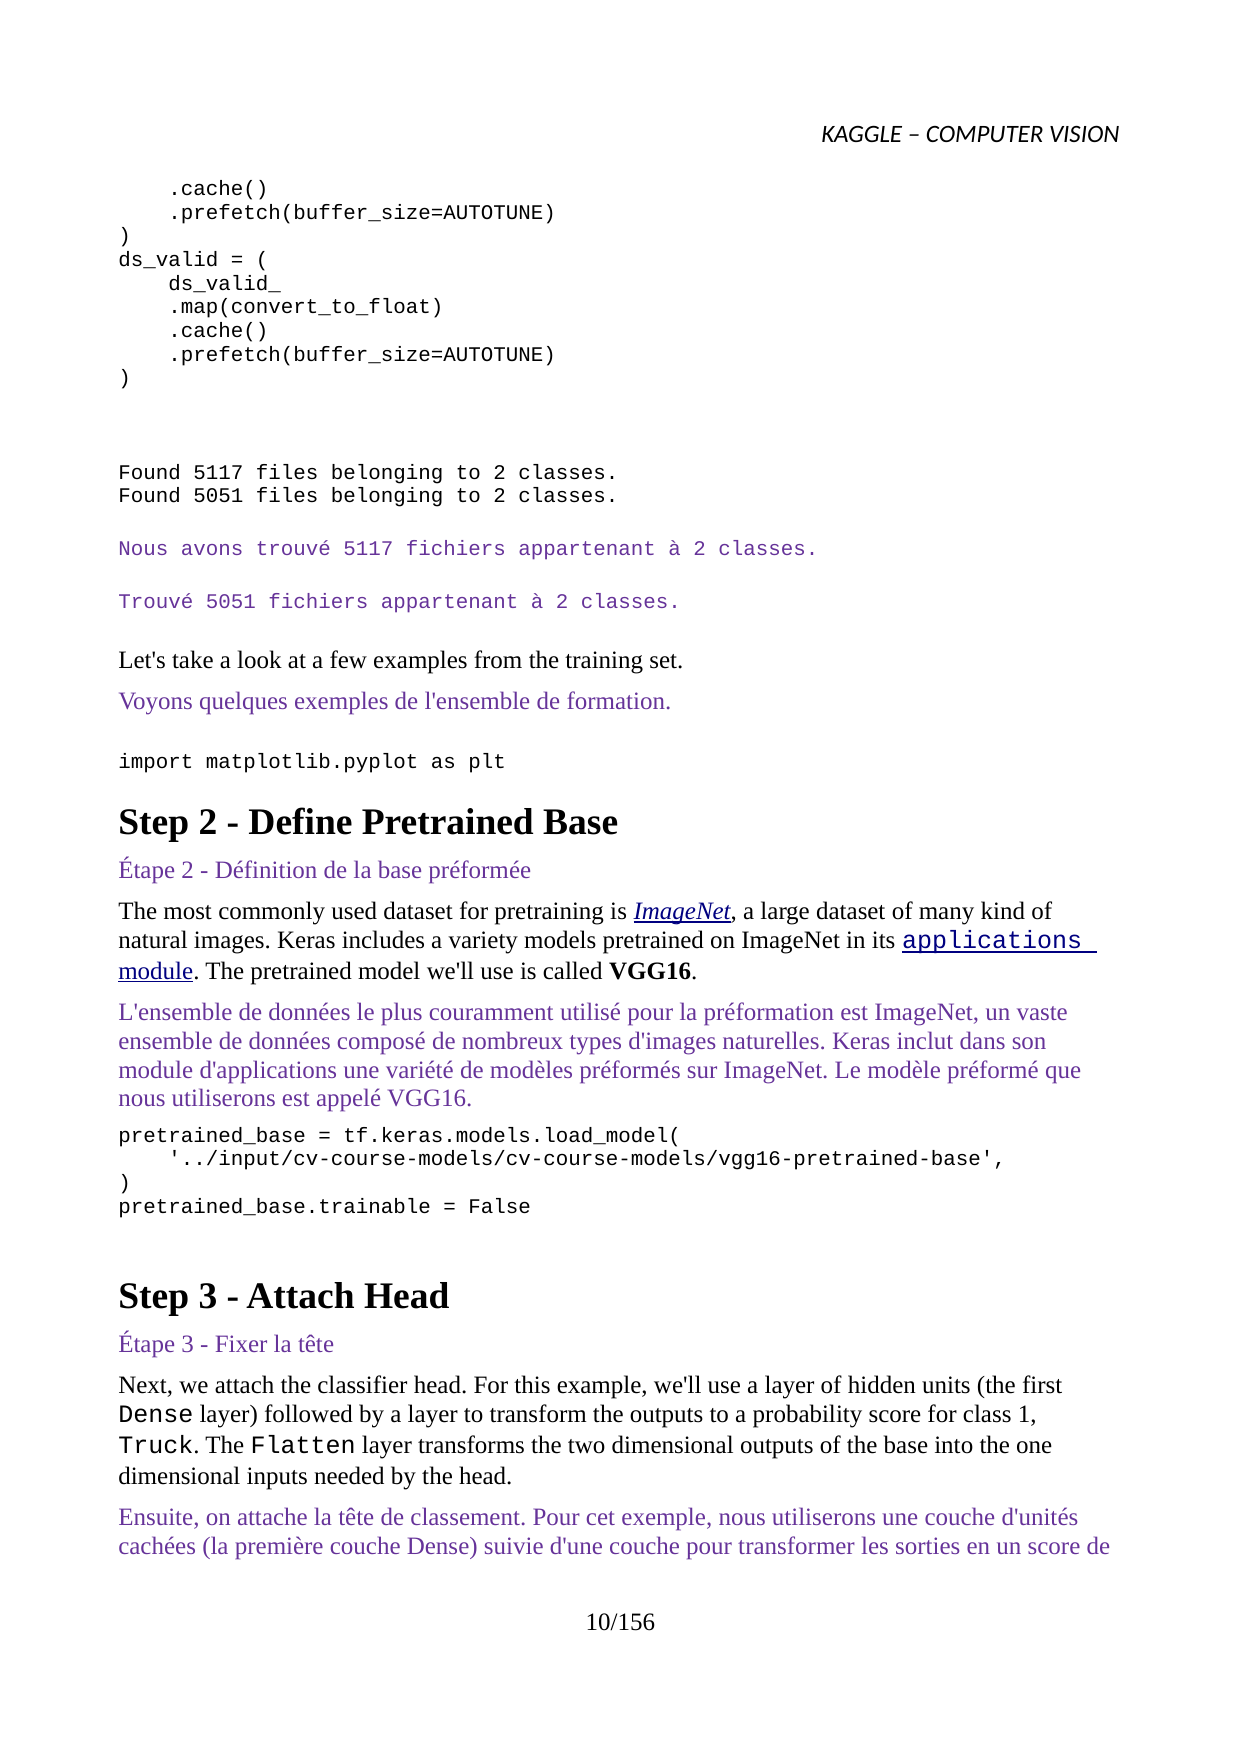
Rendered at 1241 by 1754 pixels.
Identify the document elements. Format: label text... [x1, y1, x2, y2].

subtitle Step 3 - Attach Head [118, 1274, 1122, 1317]
text Ensuite, on attache la tête de classement. Pour cet exemple, nous utiliserons une couche d'unités cachées (la première couche Dense) suivie d'une couche pour transformer les sorties en un score de [118, 1502, 1122, 1560]
text Found 5051 files belonging to 2 classes. [118, 485, 1122, 509]
text Nous avons trouvé 5117 fichiers appartenant à 2 classes. [118, 538, 1122, 562]
text .prefetch(buffer_size=AUTOTUNE) [118, 344, 1122, 367]
text ) [118, 1172, 1122, 1196]
text L'ensemble de données le plus couramment utilisé pour la préformation est ImageNet, un vaste ensemble de données composé de nombreux types d'images naturelles. Keras inclut dans son module d'applications une variété de modèles préformés sur ImageNet. Le modèle préformé que nous utiliserons est appelé VGG16. [118, 997, 1122, 1112]
text Étape 2 - Définition de la base préformée [118, 855, 1122, 884]
text Voyons quelques exemples de l'ensemble de formation. [118, 686, 1122, 715]
text ) [118, 225, 1122, 249]
text pretrained_base.trainable = False [118, 1196, 1122, 1219]
text Next, we attach the classifier head. For this example, we'll use a layer of hidden units (the first Dense layer) followed by a layer to transform the outputs to a probability score for class 1, Truck. The Flatten layer transforms the two dimensional outputs of the base into the one dimensional inputs needed by the head. [118, 1371, 1122, 1490]
text pretrained_base = tf.keras.models.load_model( [118, 1125, 1122, 1148]
text .cache() [118, 320, 1122, 344]
text Étape 3 - Fixer la tête [118, 1329, 1122, 1358]
text Let's take a look at a few examples from the training set. [118, 645, 1122, 673]
text '../input/cv-course-models/cv-course-models/vgg16-pretrained-base', [118, 1148, 1122, 1172]
text ds_valid_ [118, 273, 1122, 296]
text .cache() [118, 178, 1122, 202]
subtitle Step 2 - Define Pretrained Base [118, 799, 1122, 843]
text .map(convert_to_float) [118, 296, 1122, 320]
text Found 5117 files belonging to 2 classes. [118, 462, 1122, 485]
text ) [118, 367, 1122, 391]
text .prefetch(buffer_size=AUTOTUNE) [118, 202, 1122, 225]
text The most commonly used dataset for pretraining is ImageNet, a large dataset of many kind of natural images. Keras includes a variety models pretrained on ImageNet in its applications module. The pretrained model we'll use is called VGG16. [118, 896, 1122, 985]
text Trouvé 5051 fichiers appartenant à 2 classes. [118, 592, 1122, 615]
text ds_valid = ( [118, 249, 1122, 273]
text import matplotlib.pyplot as plt [118, 751, 1122, 774]
